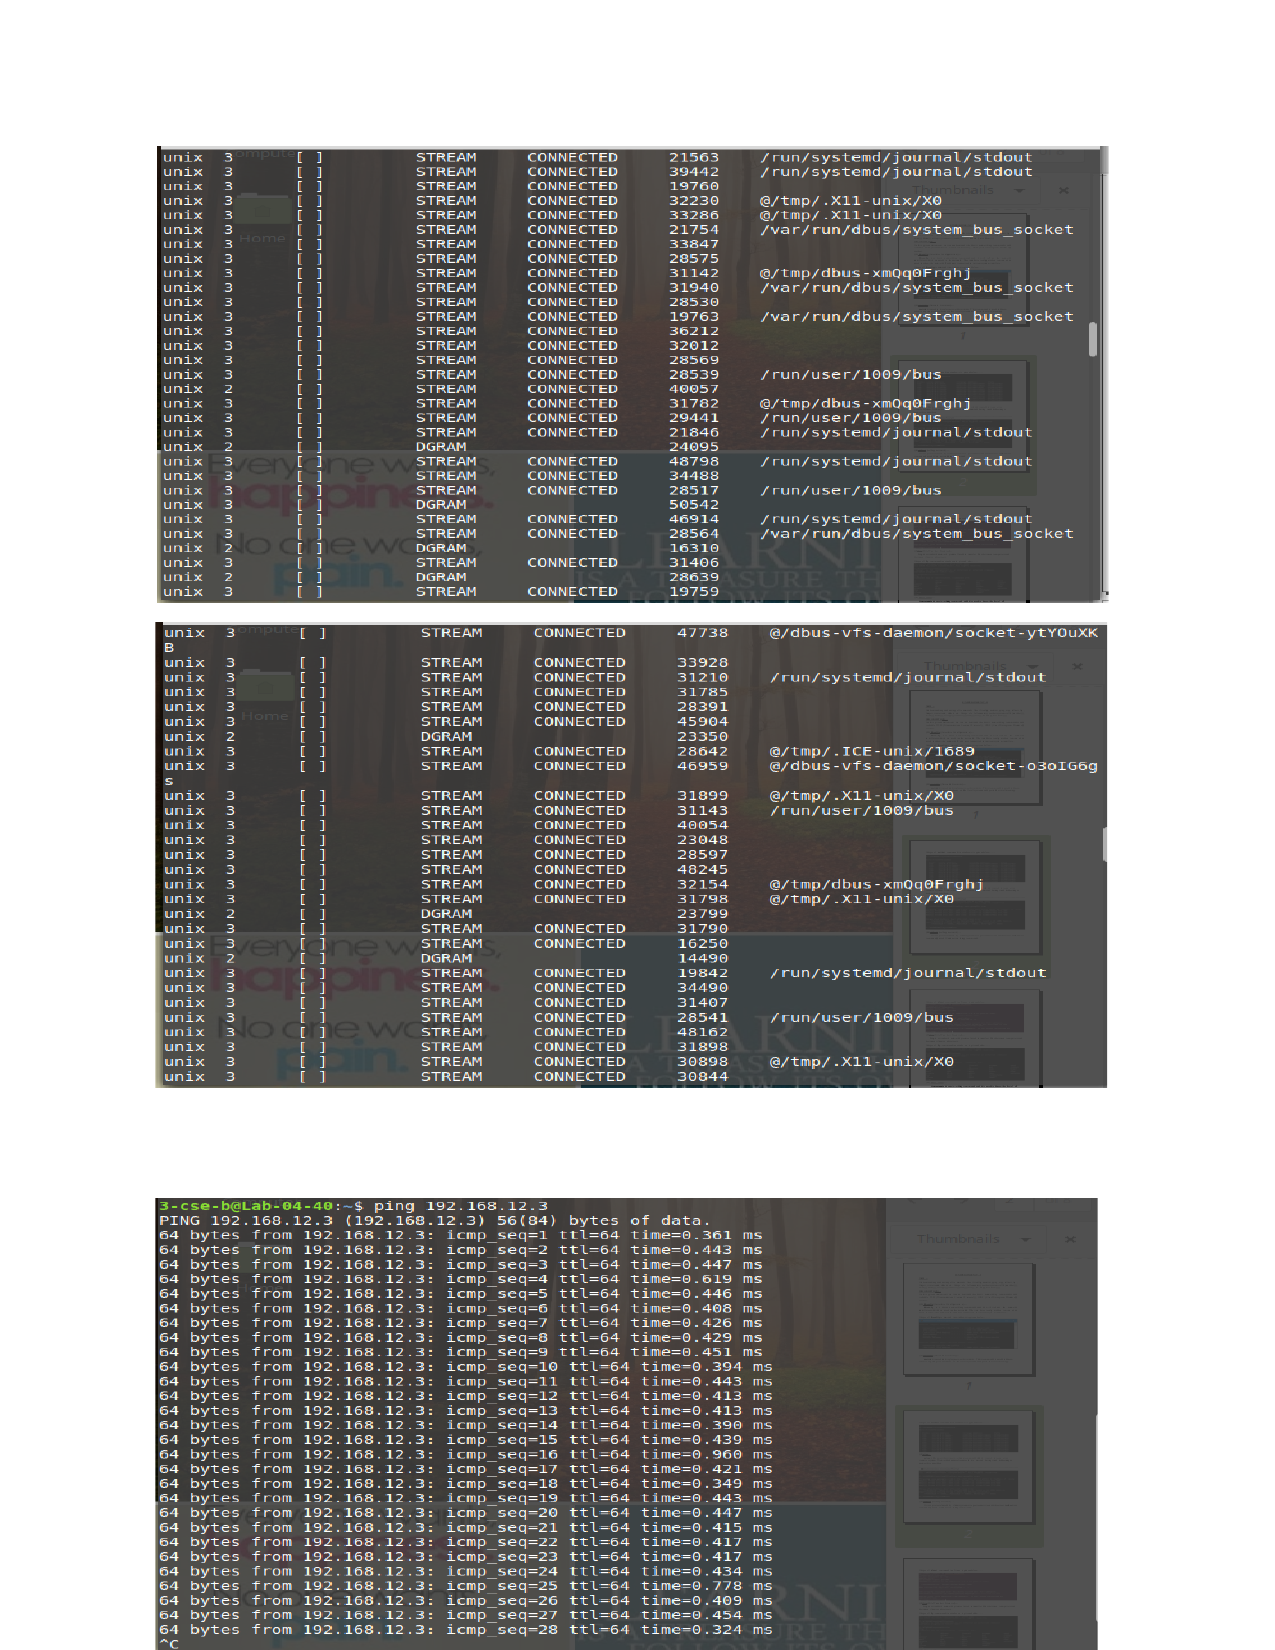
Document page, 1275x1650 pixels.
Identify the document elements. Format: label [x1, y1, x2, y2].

picture [155, 622, 258, 1088]
picture [157, 146, 289, 603]
picture [155, 1198, 278, 1650]
